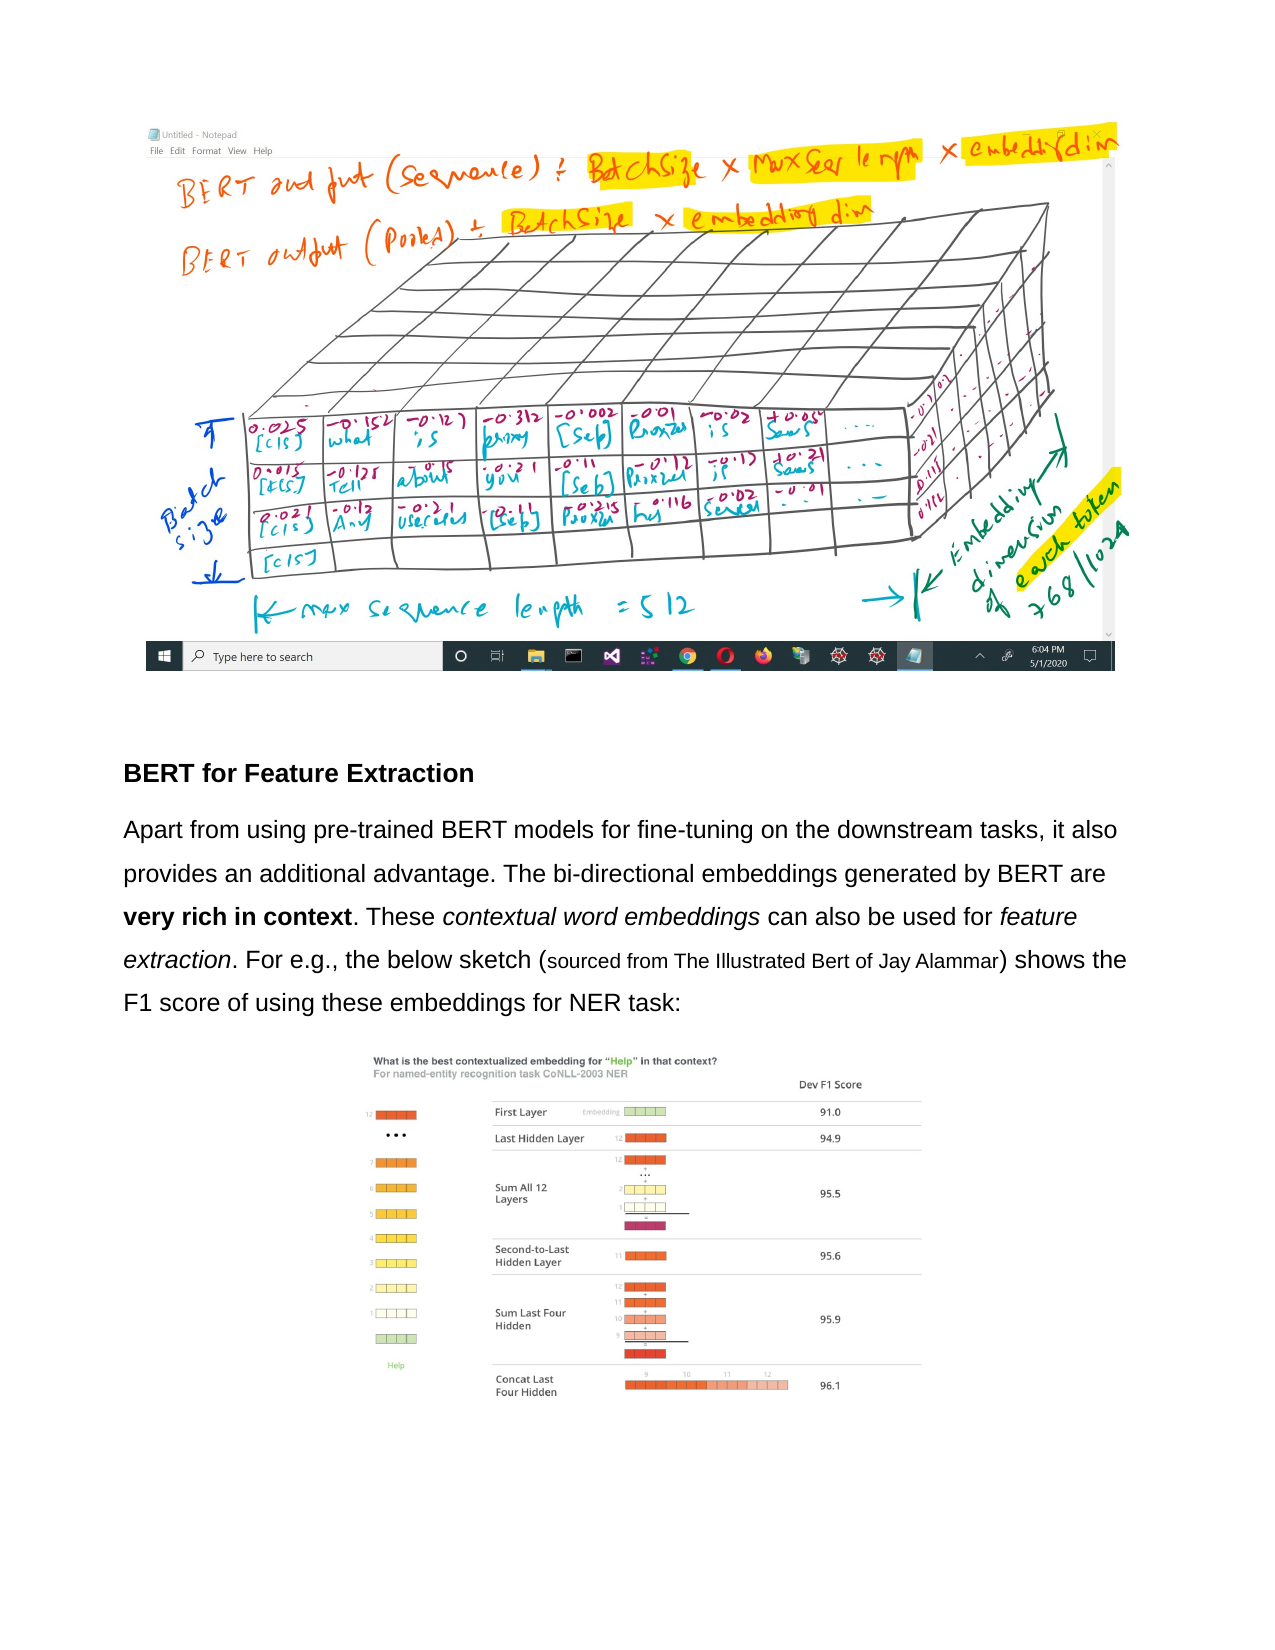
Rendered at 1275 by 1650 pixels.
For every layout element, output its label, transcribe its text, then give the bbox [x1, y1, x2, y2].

text Apart from using pre-trained BERT models for fine-tuning on the downstream tasks, it also provides an additional advantage. The bi-directional embeddings generated by BERT are very rich in context. These contextual word embeddings can also be used for feature extraction. For e.g., the below sketch (sourced from The Illustrated Bert of Jay Alammar) shows the F1 score of using these embeddings for NER task: [123, 815, 1152, 1017]
subtitle BERT for Feature Extraction [123, 758, 1152, 788]
picture [146, 120, 1129, 671]
picture [310, 1045, 965, 1417]
